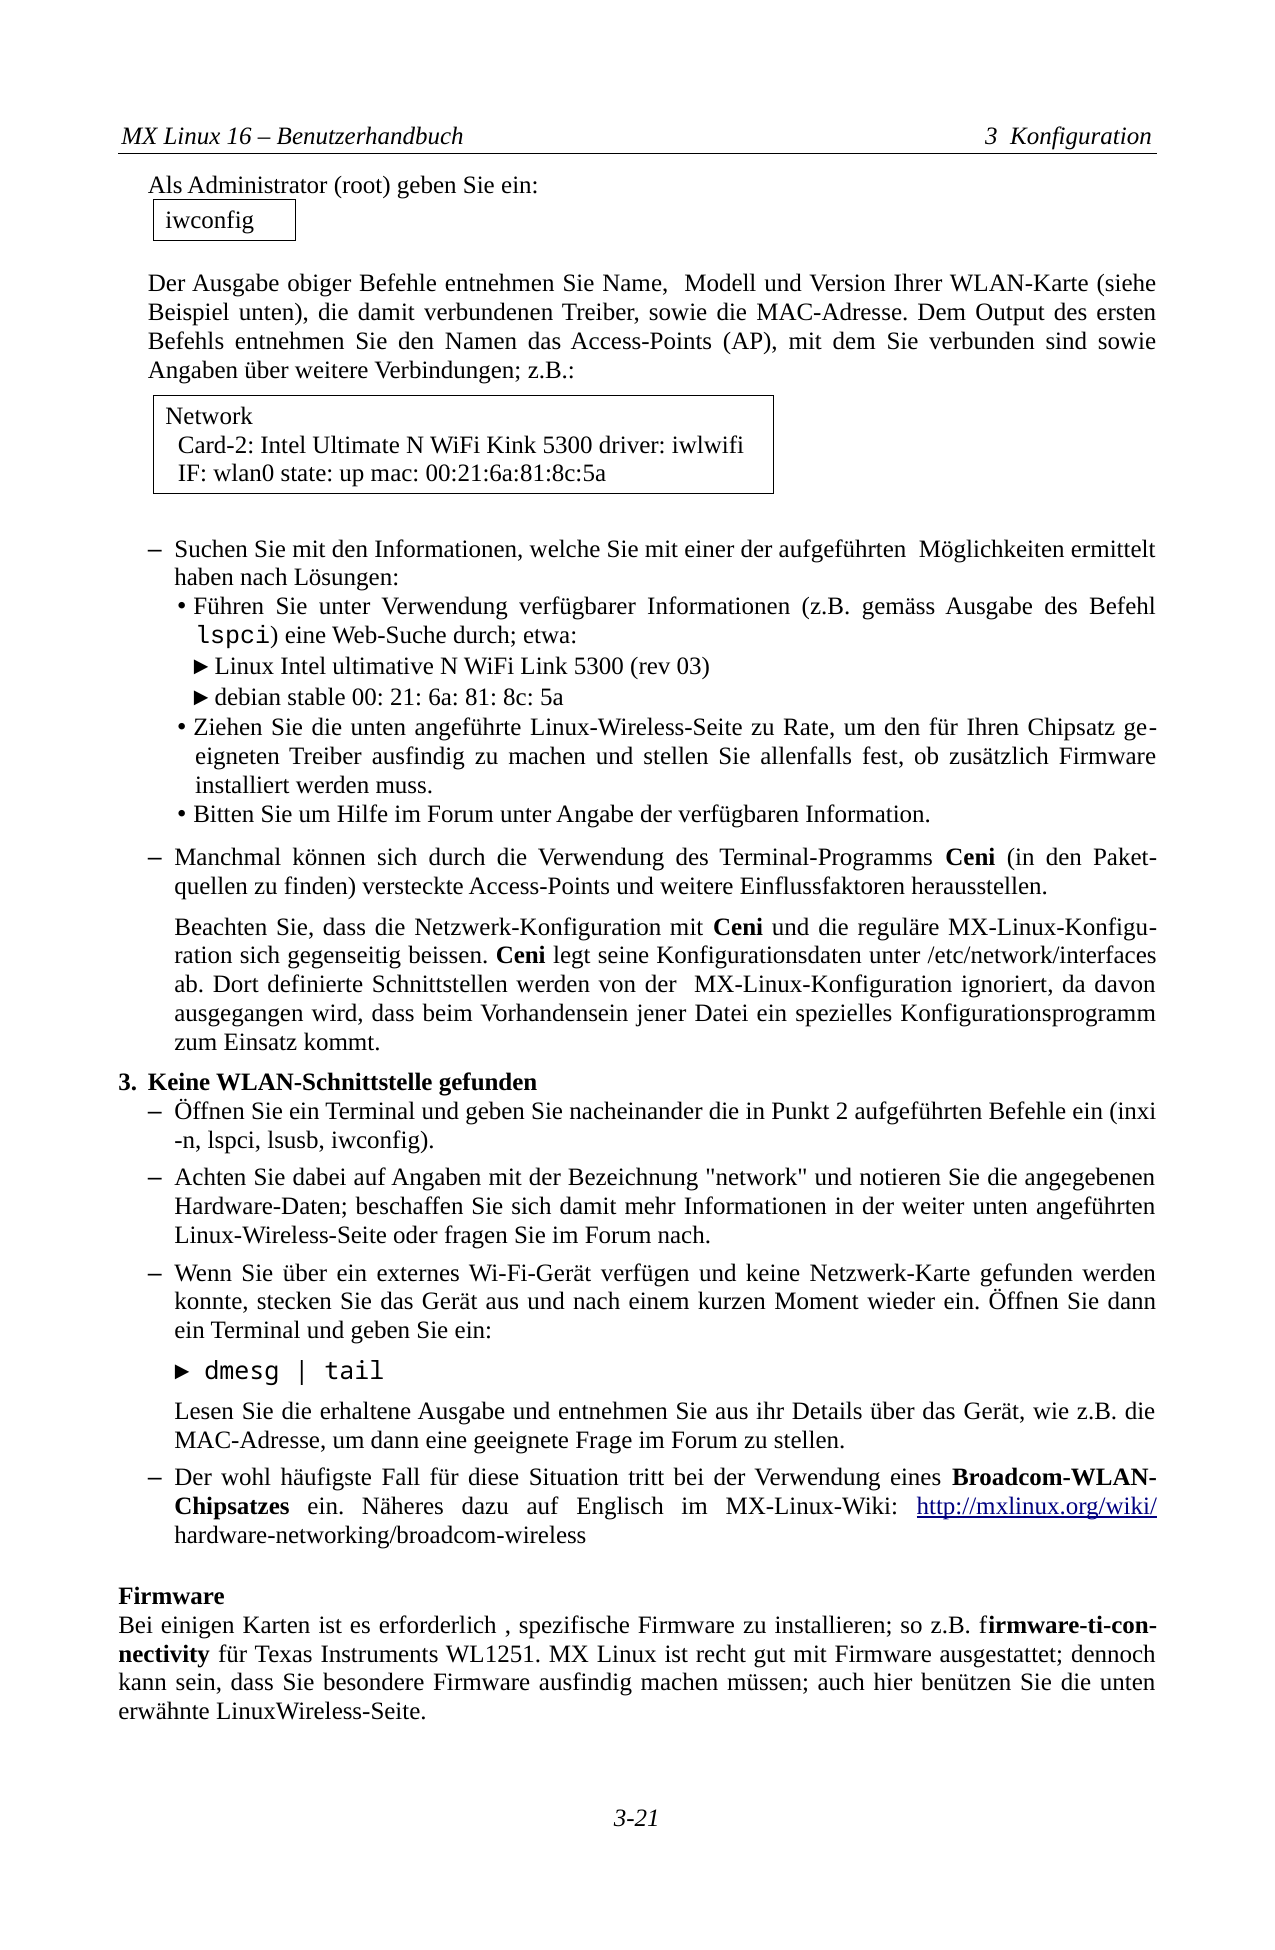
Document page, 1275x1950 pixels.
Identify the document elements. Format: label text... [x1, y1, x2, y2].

list ► dmesg | tail [148, 1353, 1157, 1387]
list Öffnen Sie ein Terminal und geben Sie nacheinander die in Punkt 2 aufgeführten Befehle ein (inxi -n, lspci, lsusb, iwconfig). [148, 1096, 1157, 1153]
text Firmware [118, 1581, 1157, 1610]
list ► debian stable 00: 21: 6a: 81: 8c: 5a [156, 682, 1157, 712]
list Der Ausgabe obiger Befehle entnehmen Sie Name, Modell und Version Ihrer WLAN-Karte (siehe Bei­spiel unten), die damit verbundenen Treiber, sowie die MAC-Adresse. Dem Output des ersten Befehls entnehmen Sie den Namen das Access-Points (AP), mit dem Sie verbunden sind sowie Angaben über weitere Verbindungen; z.B.: [118, 268, 1157, 383]
table_header iwconfig [154, 200, 295, 239]
list Ziehen Sie die unten angeführte Linux-Wireless-Seite zu Rate, um den für Ihren Chipsatz ge­eig­neten Treiber ausfindig zu machen und stellen Sie allenfalls fest, ob zusätzlich Firmware installiert werden muss. [177, 712, 1157, 799]
list Lesen Sie die erhaltene Ausgabe und entnehmen Sie aus ihr Details über das Gerät, wie z.B. die MAC-Adresse, um dann eine geeignete Frage im Forum zu stellen. [148, 1396, 1157, 1453]
list Keine WLAN-Schnittstelle gefunden [118, 1067, 1157, 1096]
list Suchen Sie mit den Informationen, welche Sie mit einer der aufgeführten Möglichkeiten ermittelt haben nach Lösungen: [148, 534, 1157, 591]
list Als Administrator (root) geben Sie ein: [118, 171, 1157, 199]
list Manchmal können sich durch die Verwendung des Terminal-Programms Ceni (in den Paket­quellen zu finden) versteckte Access-Points und weitere Einflussfaktoren herausstellen. [148, 842, 1157, 900]
list Beachten Sie, dass die Netzwerk-Konfiguration mit Ceni und die reguläre MX-Linux-Konfigu­ration sich gegenseitig beissen. Ceni legt seine Konfigurationsdaten unter /etc/network/interfaces ab. Dort definierte Schnittstellen werden von der MX-Linux-Konfiguration ignoriert, da davon aus­gegangen wird, dass beim Vorhandensein jener Datei ein spezielles Konfigurationsprogramm zum Einsatz kommt. [148, 912, 1157, 1055]
text Bei einigen Karten ist es erforderlich , spezifische Firmware zu installieren; so z.B. firmware-ti-con­nec­ti­vity für Texas Instruments WL1251. MX Linux ist recht gut mit Firmware ausgestattet; dennoch kann sein, dass Sie besondere Firmware ausfindig machen müssen; auch hier benützen Sie die unten erwähnte LinuxWireless-Seite. [118, 1610, 1157, 1725]
list Der wohl häufigste Fall für diese Situation tritt bei der Verwendung eines Broadcom-WLAN-Chip­satzes ein. Näheres dazu auf Englisch im MX-Linux-Wiki: http://mxlinux.org/wiki/ hardware-networking/broadcom-wireless [148, 1462, 1157, 1549]
table_header Network Card-2: Intel Ultimate N WiFi Kink 5300 driver: iwlwifi IF: wlan0 state: up mac: 00:21:6a:81:8c:5a [154, 396, 773, 493]
list Achten Sie dabei auf Angaben mit der Bezeichnung "network" und notieren Sie die angegebenen Hardware-Daten; beschaffen Sie sich damit mehr Informationen in der weiter unten angeführten Linux-Wireless-Seite oder fragen Sie im Forum nach. [148, 1162, 1157, 1249]
list Wenn Sie über ein externes Wi-Fi-Gerät verfügen und keine Netzwerk-Karte gefunden werden konnte, stecken Sie das Gerät aus und nach einem kurzen Moment wieder ein. Öffnen Sie dann ein Terminal und geben Sie ein: [148, 1258, 1157, 1344]
list ► Linux Intel ultimative N WiFi Link 5300 (rev 03) [156, 651, 1157, 682]
list Bitten Sie um Hilfe im Forum unter Angabe der verfügbaren Information. [177, 799, 1157, 827]
list Führen Sie unter Verwendung verfügbarer Informationen (z.B. gemäss Ausgabe des Befehl lspci) eine Web-Suche durch; etwa: [177, 591, 1157, 651]
